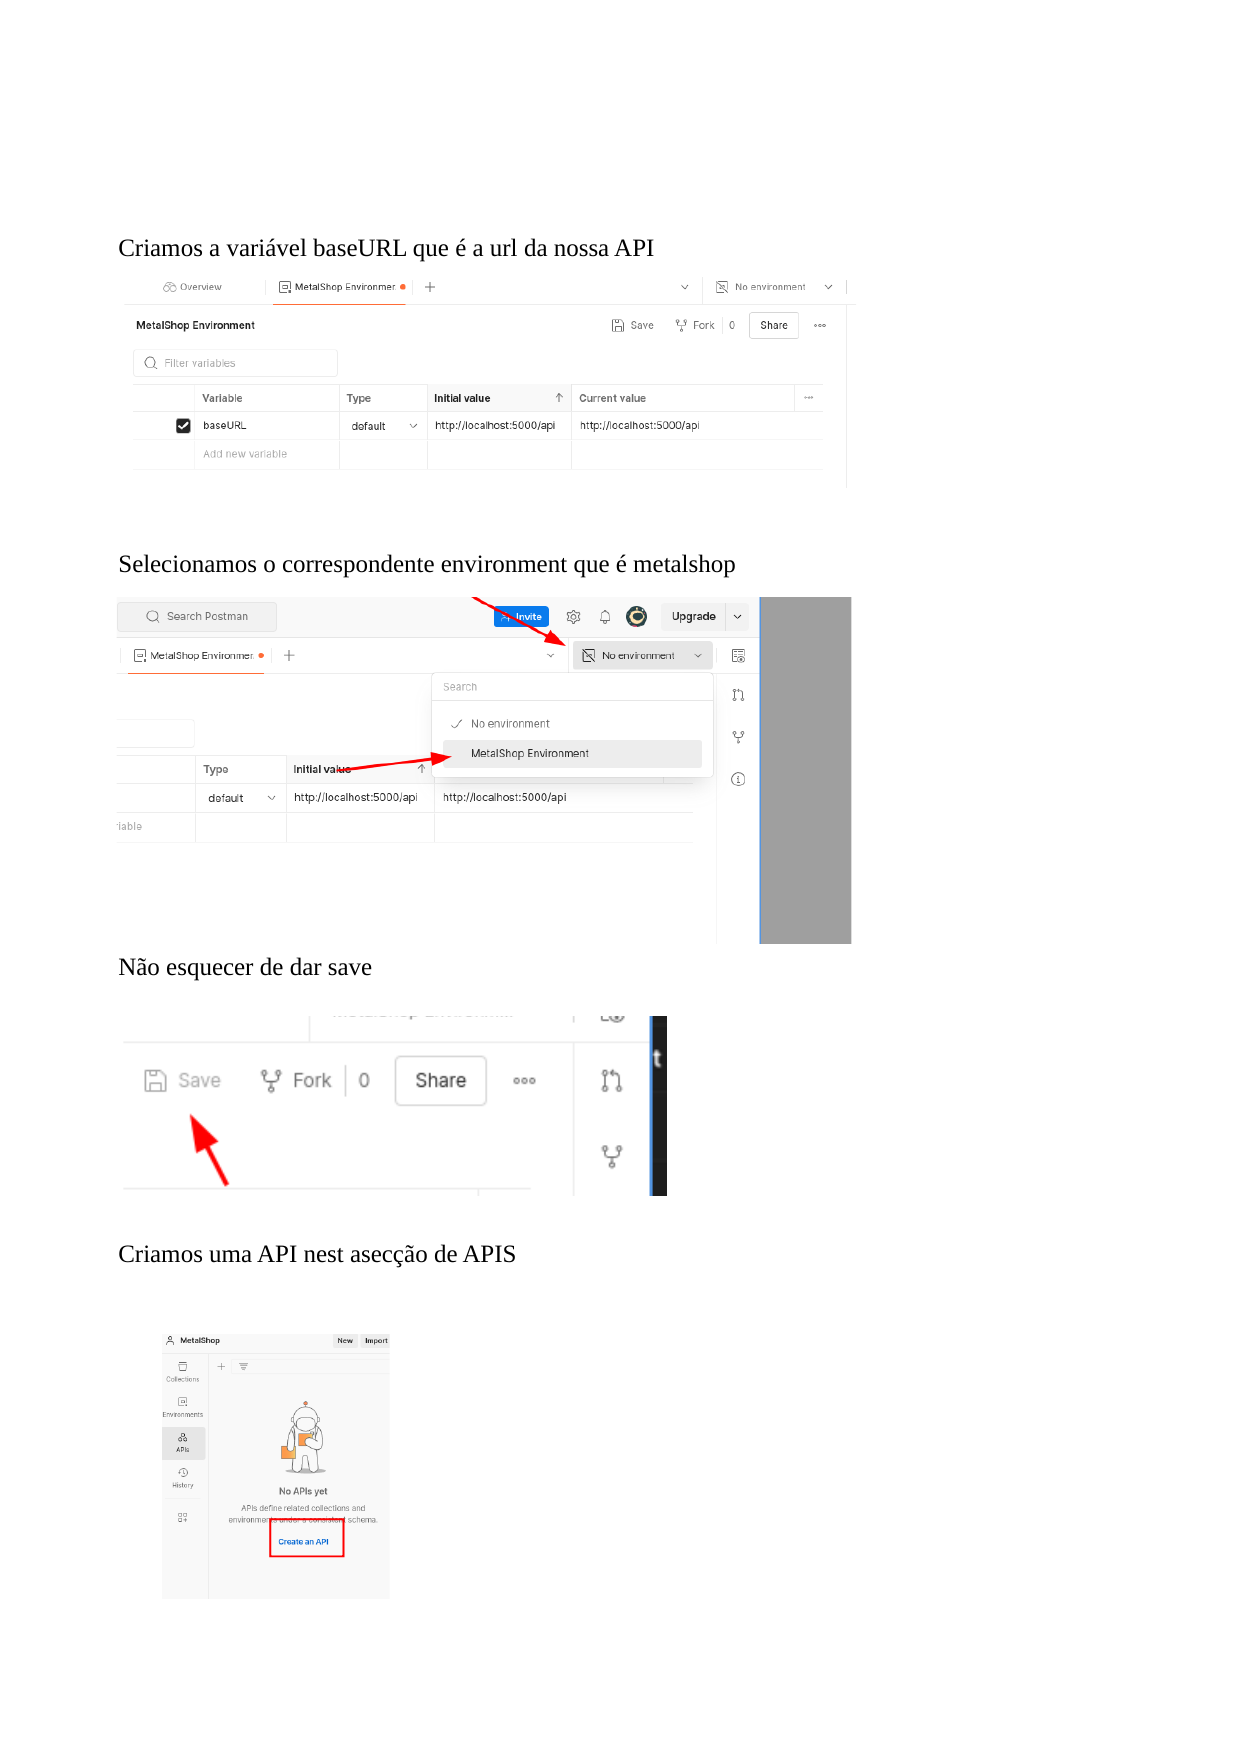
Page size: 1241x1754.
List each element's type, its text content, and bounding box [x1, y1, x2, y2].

picture [162, 1334, 390, 1599]
picture [116, 597, 852, 944]
text Selecionamos o correspondente environment que é metalshop [118, 549, 1122, 578]
text Não esquecer de dar save [118, 952, 1122, 981]
text Criamos uma API nest asecção de APIS [118, 1239, 1122, 1268]
text Criamos a variável baseURL que é a url da nossa API [118, 233, 1122, 262]
picture [124, 277, 857, 488]
picture [123, 1016, 667, 1196]
